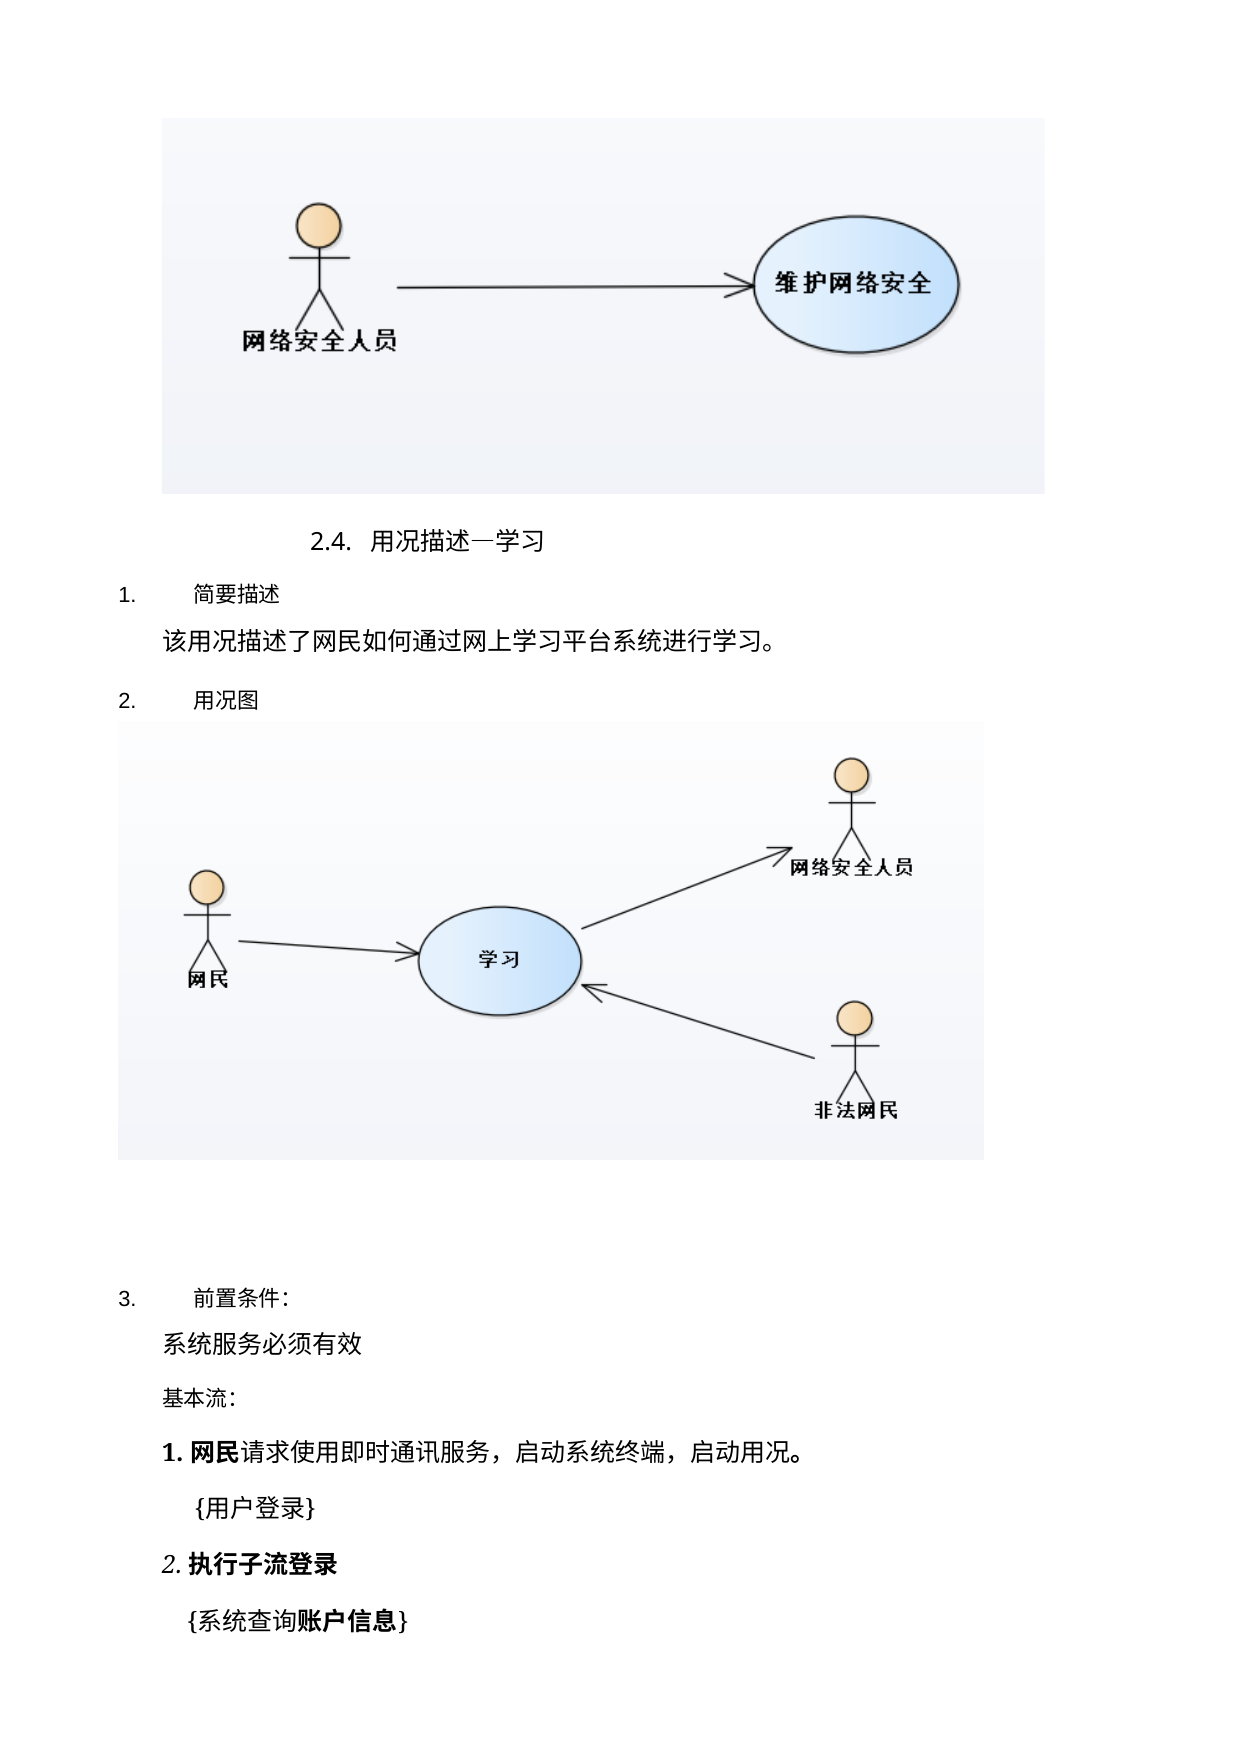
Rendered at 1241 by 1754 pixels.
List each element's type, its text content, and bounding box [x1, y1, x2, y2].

text 2. 执行子流登录 [118, 1545, 1122, 1581]
text 系统服务必须有效 [118, 1325, 1122, 1361]
text {用户登录} [118, 1488, 1122, 1525]
text 基本流： [118, 1381, 1122, 1413]
text 1. 网民请求使用即时通讯服务，启动系统终端，启动用况。 [118, 1432, 1122, 1468]
subtitle 简要描述 [118, 577, 1122, 609]
subtitle 前置条件： [118, 1281, 1122, 1312]
text 该用况描述了网民如何通过网上学习平台系统进行学习。 [118, 621, 1122, 658]
subtitle 用况描述—学习 [310, 522, 1122, 558]
text {系统查询账户信息} [162, 1601, 1122, 1637]
subtitle 用况图 [118, 683, 1122, 715]
